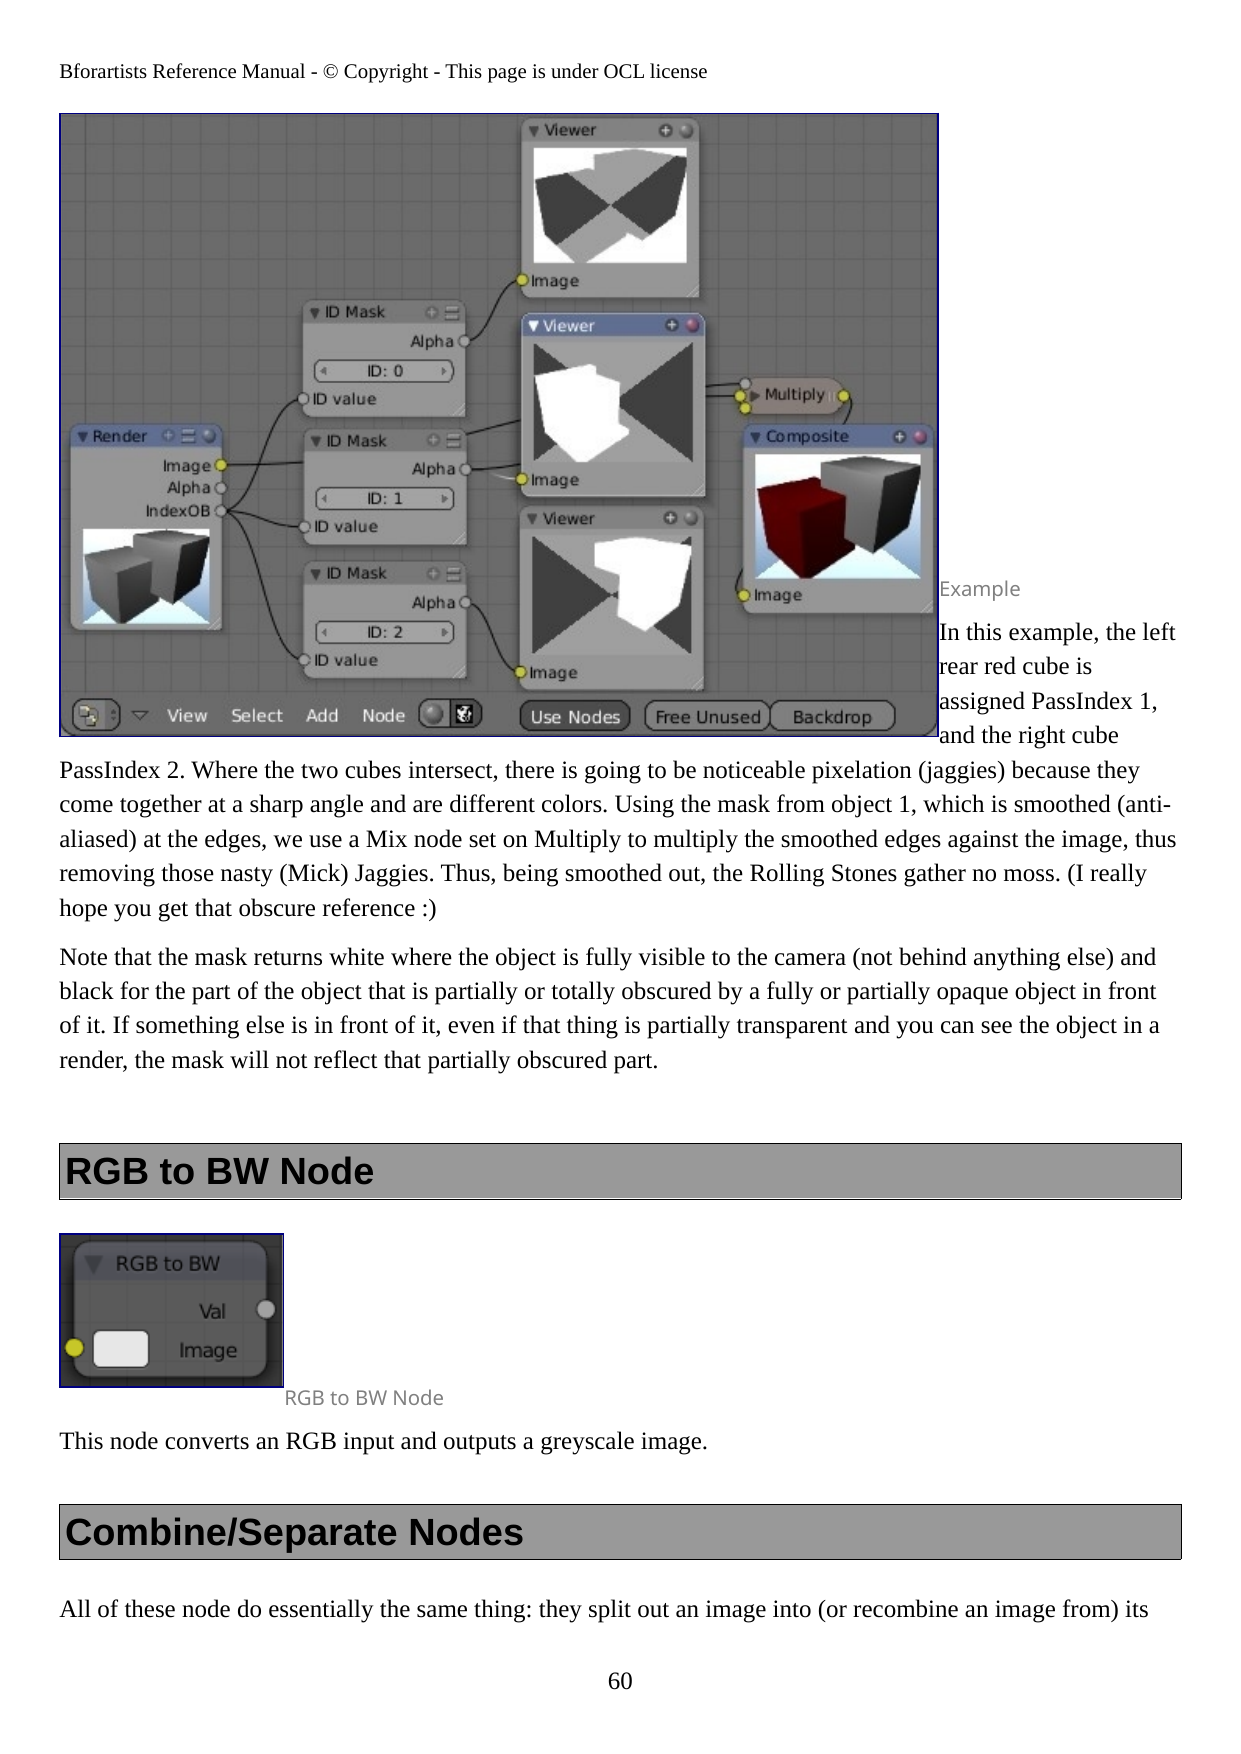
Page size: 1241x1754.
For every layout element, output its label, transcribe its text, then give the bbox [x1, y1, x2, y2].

text Example [939, 571, 1181, 602]
picture [61, 114, 937, 736]
text This node converts an RGB input and outputs a greyscale image. [59, 1426, 1181, 1455]
table_header Combine/Separate Nodes [60, 1505, 1181, 1559]
text Note that the mask returns white where the object is fully visible to the camera (not behind anything else) and black for the part of the object that is partially or totally obscured by a fully or partially opaque object in front of it. If something else is in front of it, even if that thing is partially transparent and you can see the object in a render, the mask will not reflect that partially obscured part. [59, 942, 1181, 1074]
text All of these node do essentially the same thing: they split out an image into (or recombine an image from) its [59, 1594, 1181, 1622]
picture [61, 1235, 283, 1386]
table_header RGB to BW Node [60, 1144, 1181, 1198]
text RGB to BW Node [59, 1380, 1181, 1411]
text In this example, the left rear red cube is assigned PassIndex 1, and the right cube PassIndex 2. Where the two cubes intersect, there is going to be noticeable pixelation (jaggies) because they come together at a sharp angle and are different colors. Using the mask from object 1, which is smoothed (anti-aliased) at the edges, we use a Mix node set on Multiply to multiply the smoothed edges against the image, thus removing those nasty (Mick) Jaggies. Thus, being smoothed out, the Rolling Stones gather no moss. (I really hope you get that obscure reference :) [59, 617, 1181, 921]
